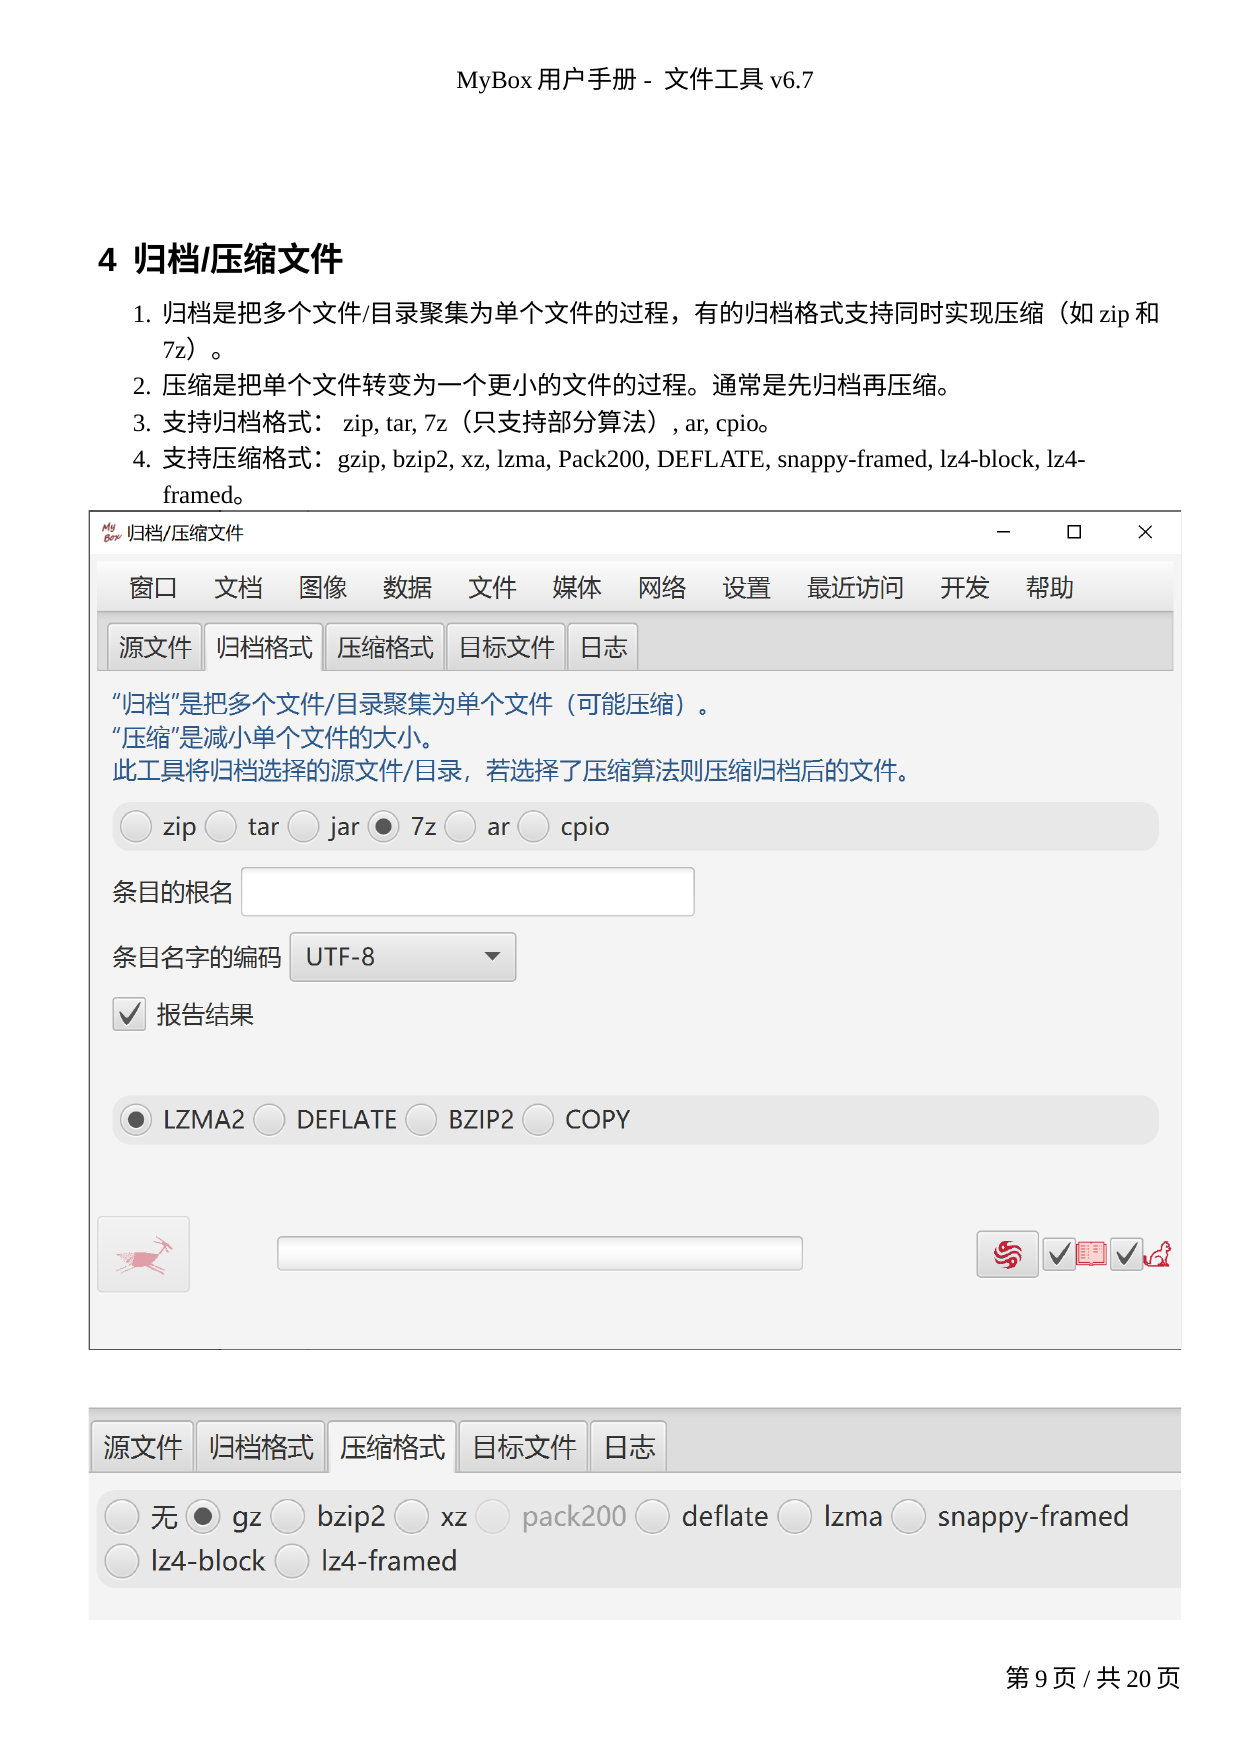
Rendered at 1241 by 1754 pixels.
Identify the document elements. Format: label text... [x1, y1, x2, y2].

list 支持归档格式： zip, tar, 7z（只支持部分算法）, ar, cpio。 [133, 402, 1181, 438]
list 压缩是把单个文件转变为一个更小的文件的过程。通常是先归档再压缩。 [133, 366, 1181, 402]
picture [88, 510, 1182, 1350]
list 归档是把多个文件/目录聚集为单个文件的过程，有的归档格式支持同时实现压缩（如zip和7z）。 [133, 293, 1181, 366]
subtitle 归档/压缩文件 [88, 232, 1181, 281]
picture [88, 1407, 1182, 1620]
list 支持压缩格式：gzip, bzip2, xz, lzma, Pack200, DEFLATE, snappy-framed, lz4-block, lz4-framed。 [133, 438, 1181, 510]
